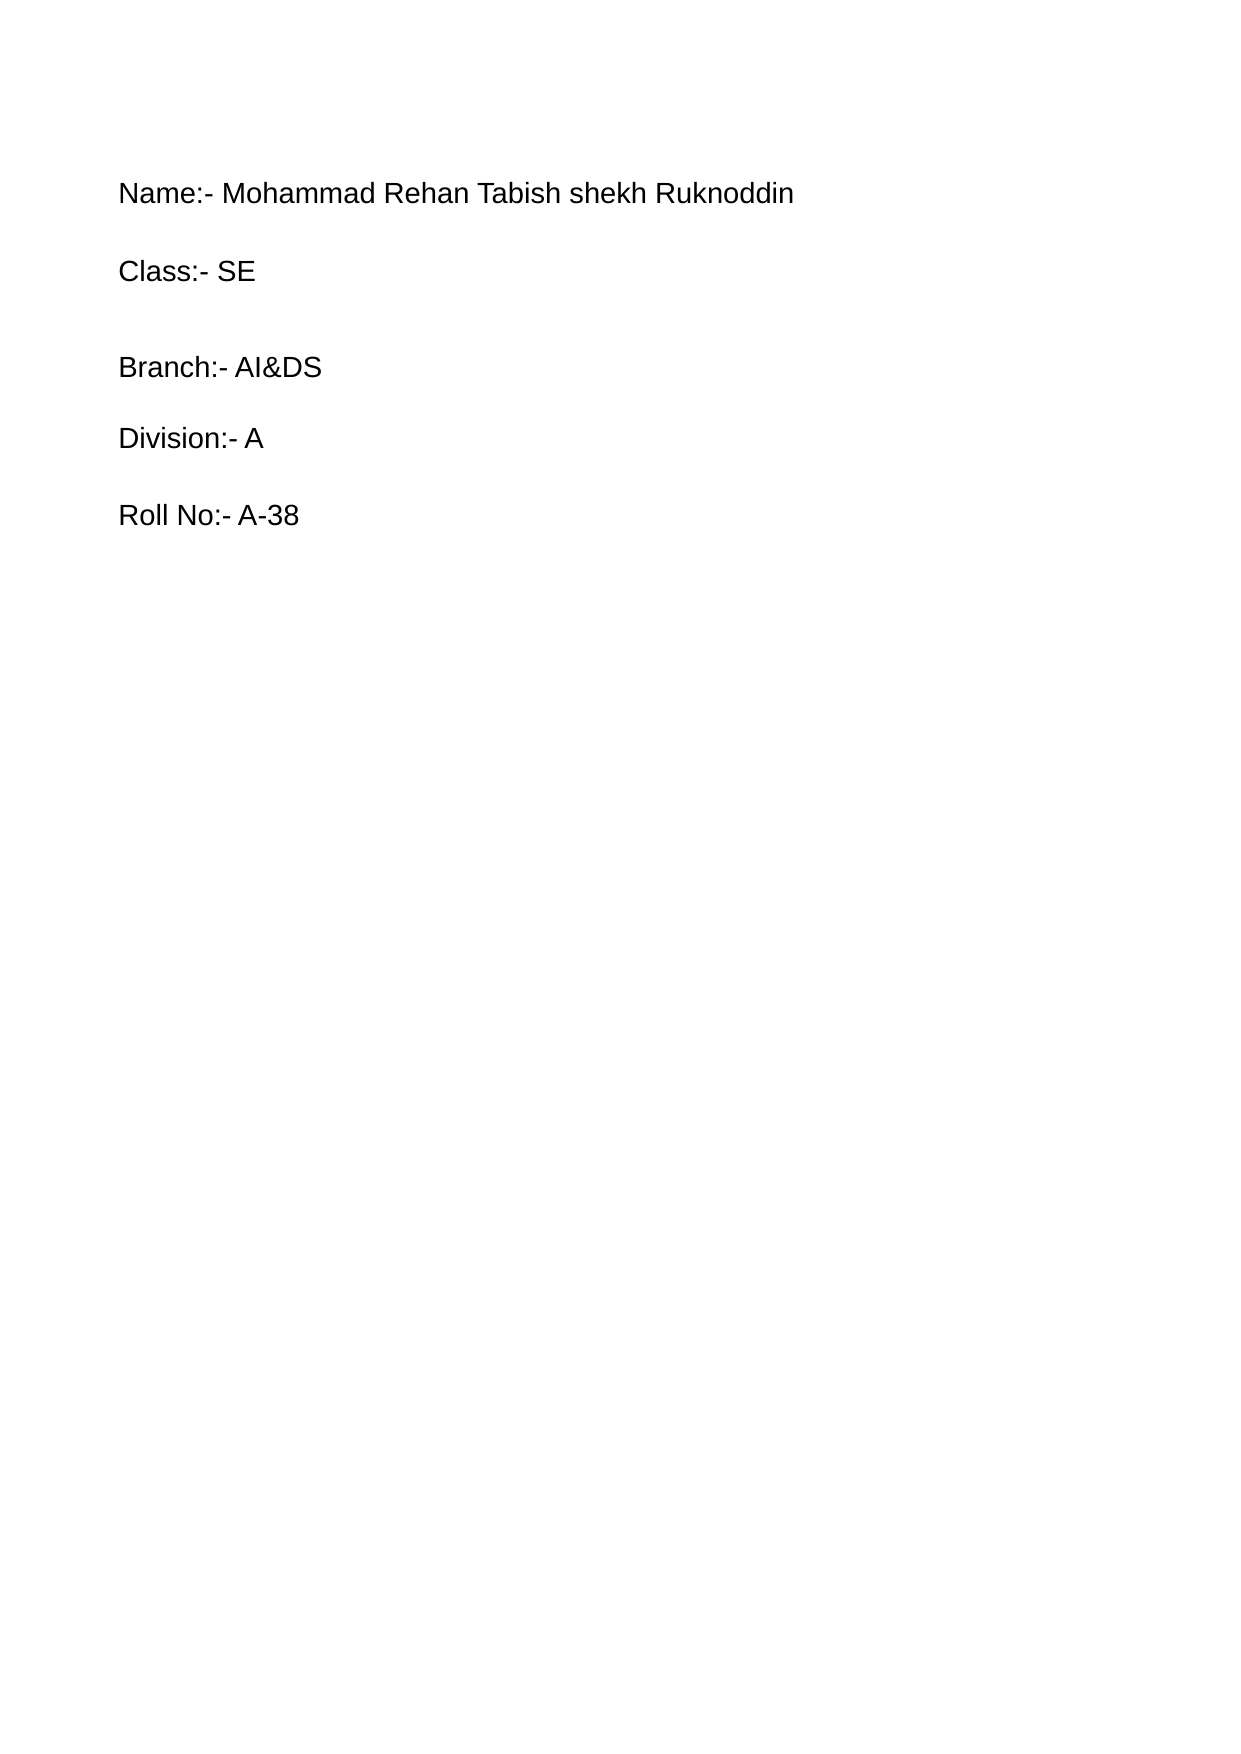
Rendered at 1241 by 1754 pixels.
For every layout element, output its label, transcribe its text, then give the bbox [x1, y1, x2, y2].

text Class:- SE [118, 254, 1122, 287]
text Division:- A Roll No:- A-38 [118, 421, 1122, 532]
text Name:- Mohammad Rehan Tabish shekh Ruknoddin [118, 176, 1122, 209]
text Branch:- AI&DS [118, 350, 1122, 383]
